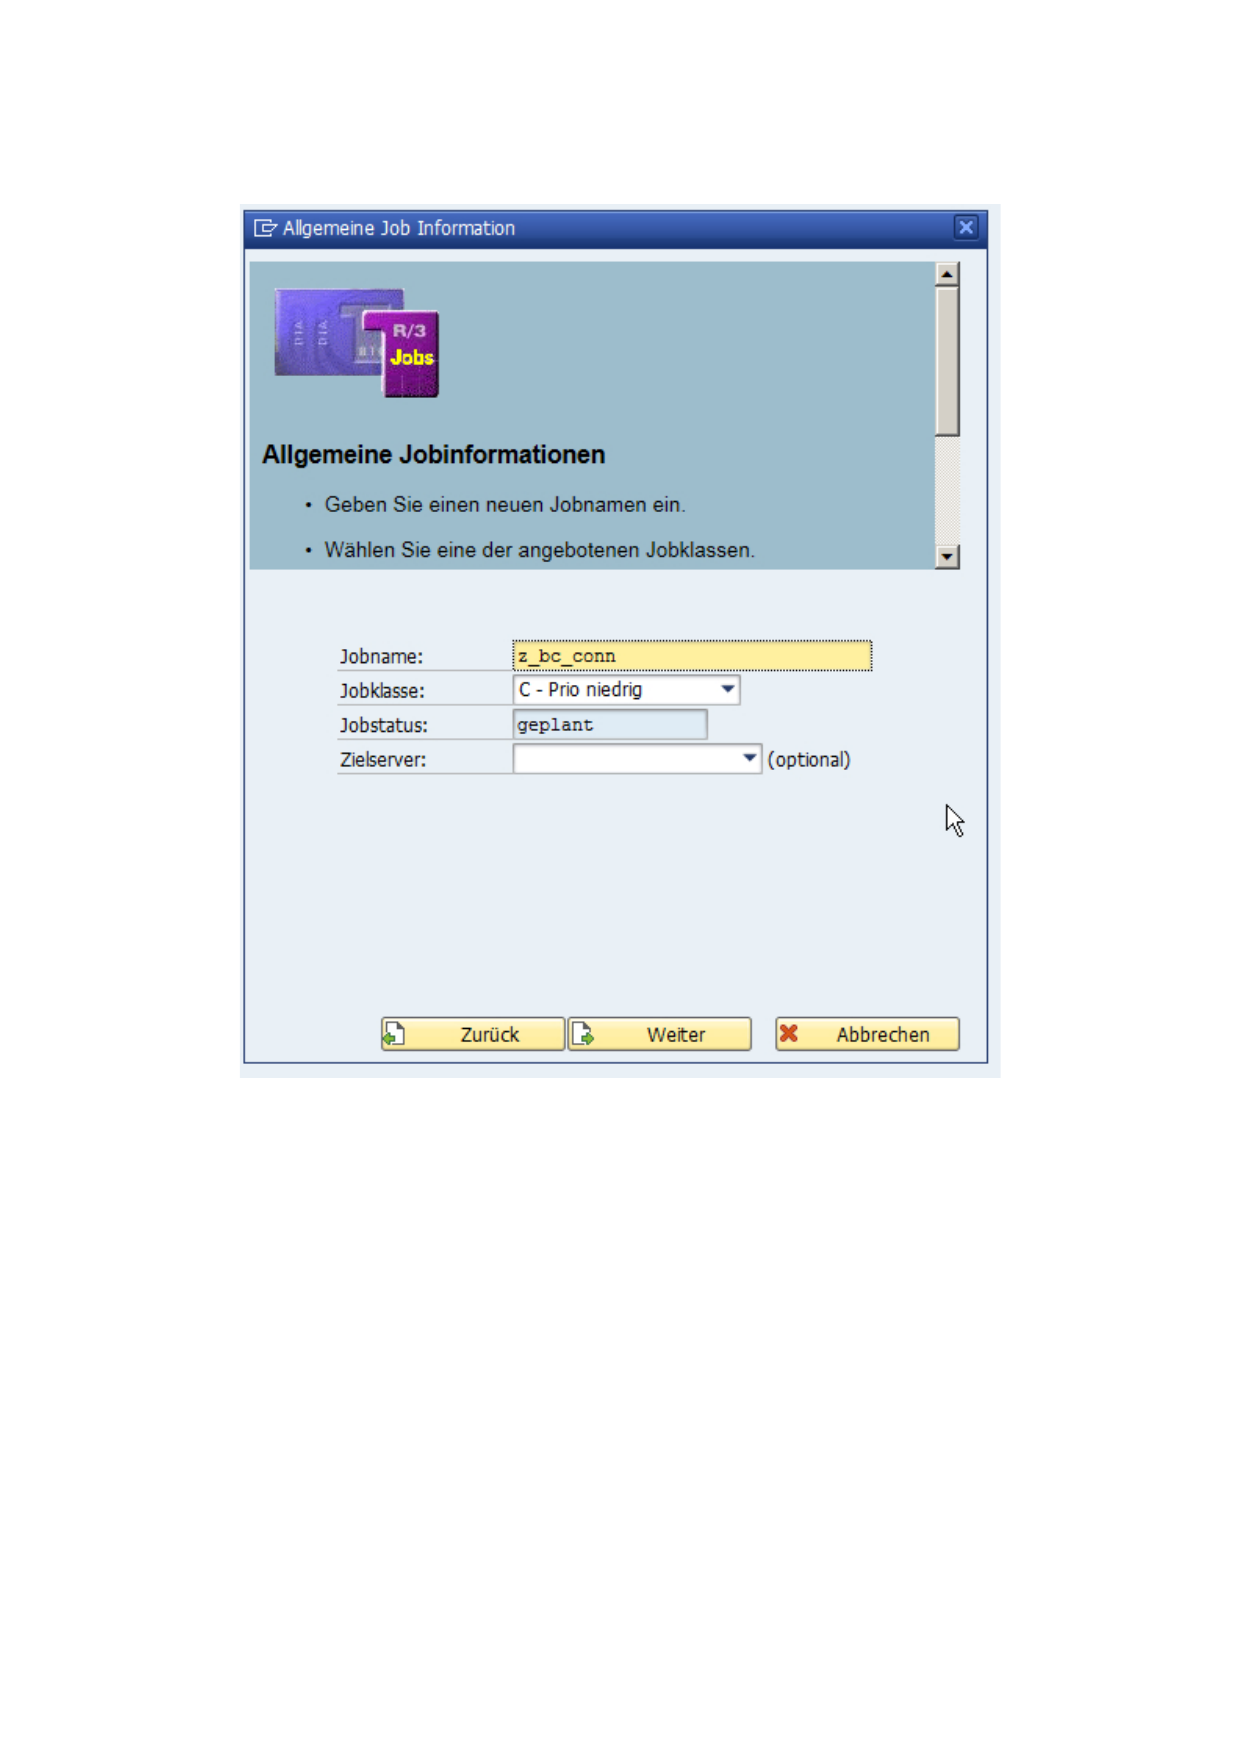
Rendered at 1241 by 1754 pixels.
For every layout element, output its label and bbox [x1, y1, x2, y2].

picture [239, 204, 1001, 1078]
